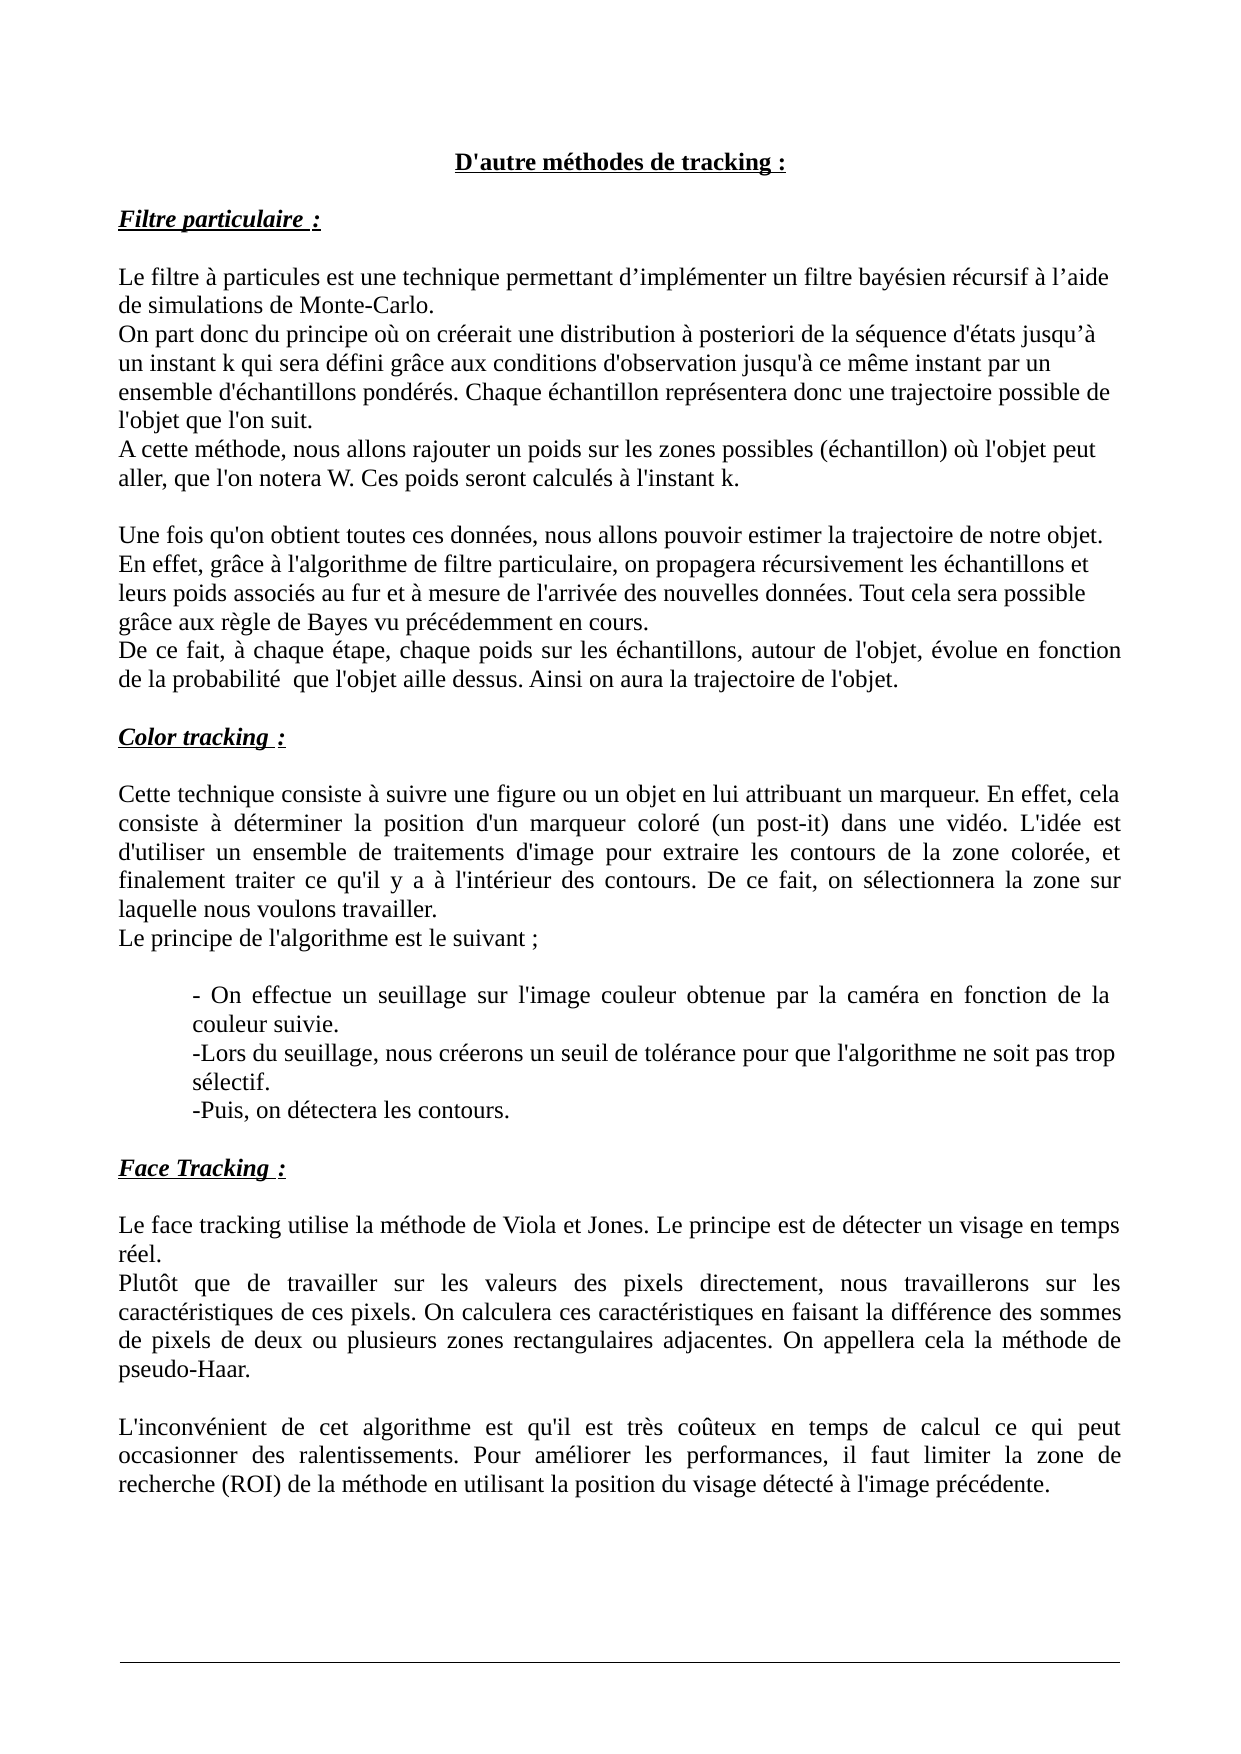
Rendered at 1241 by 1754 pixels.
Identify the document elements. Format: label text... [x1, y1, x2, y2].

text Cette technique consiste à suivre une figure ou un objet en lui attribuant un marqueur. En effet, cela consiste à déterminer la position d'un marqueur coloré (un post-it) dans une vidéo. L'idée est d'utiliser un ensemble de traitements d'image pour extraire les contours de la zone colorée, et finalement traiter ce qu'il y a à l'intérieur des contours. De ce fait, on sélectionnera la zone sur laquelle nous voulons travailler. [118, 779, 1122, 923]
text Le filtre à particules est une technique permettant d’implémenter un filtre bayésien récursif à l’aide de simulations de Monte-Carlo. [118, 262, 1122, 319]
text En effet, grâce à l'algorithme de filtre particulaire, on propagera récursivement les échantillons et leurs poids associés au fur et à mesure de l'arrivée des nouvelles données. Tout cela sera possible grâce aux règle de Bayes vu précédemment en cours. [118, 549, 1122, 636]
text -Lors du seuillage, nous créerons un seuil de tolérance pour que l'algorithme ne soit pas trop sélectif. [118, 1038, 1122, 1096]
text Face Tracking : [118, 1153, 1122, 1182]
text Plutôt que de travailler sur les valeurs des pixels directement, nous travaillerons sur les caractéristiques de ces pixels. On calculera ces caractéristiques en faisant la différence des sommes de pixels de deux ou plusieurs zones rectangulaires adjacentes. On appellera cela la méthode de pseudo-Haar. [118, 1268, 1122, 1383]
text D'autre méthodes de tracking : [118, 147, 1122, 176]
text De ce fait, à chaque étape, chaque poids sur les échantillons, autour de l'objet, évolue en fonction de la probabilité que l'objet aille dessus. Ainsi on aura la trajectoire de l'objet. [118, 636, 1122, 693]
text Filtre particulaire : [118, 204, 1122, 233]
text Le principe de l'algorithme est le suivant ; [118, 923, 1122, 952]
text Une fois qu'on obtient toutes ces données, nous allons pouvoir estimer la trajectoire de notre objet. [118, 521, 1122, 549]
text A cette méthode, nous allons rajouter un poids sur les zones possibles (échantillon) où l'objet peut aller, que l'on notera W. Ces poids seront calculés à l'instant k. [118, 434, 1122, 492]
text Color tracking : [118, 722, 1122, 751]
text -Puis, on détectera les contours. [118, 1096, 1122, 1124]
text - On effectue un seuillage sur l'image couleur obtenue par la caméra en fonction de la couleur suivie. [118, 981, 1122, 1038]
text On part donc du principe où on créerait une distribution à posteriori de la séquence d'états jusqu’à un instant k qui sera défini grâce aux conditions d'observation jusqu'à ce même instant par un ensemble d'échantillons pondérés. Chaque échantillon représentera donc une trajectoire possible de l'objet que l'on suit. [118, 319, 1122, 434]
text L'inconvénient de cet algorithme est qu'il est très coûteux en temps de calcul ce qui peut occasionner des ralentissements. Pour améliorer les performances, il faut limiter la zone de recherche (ROI) de la méthode en utilisant la position du visage détecté à l'image précédente. [118, 1412, 1122, 1498]
text Le face tracking utilise la méthode de Viola et Jones. Le principe est de détecter un visage en temps réel. [118, 1211, 1122, 1268]
